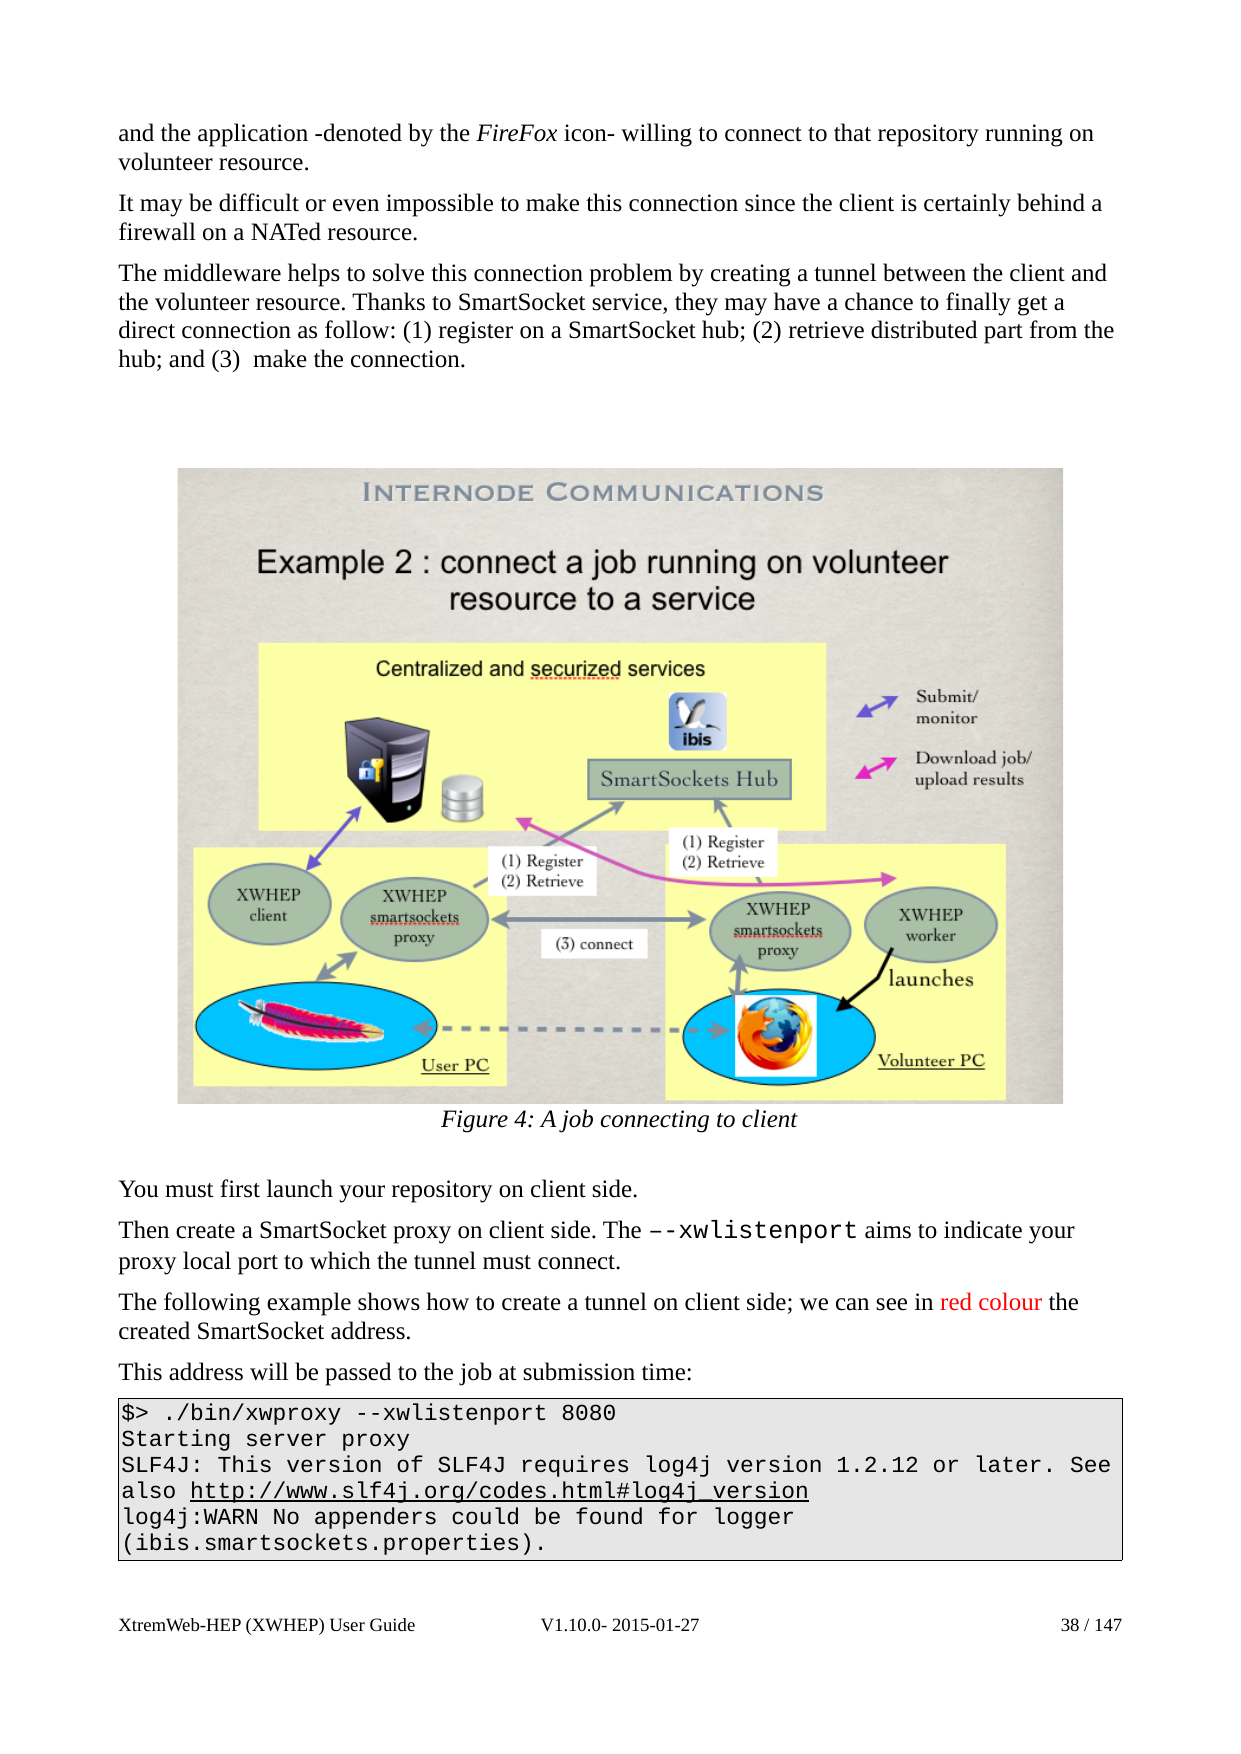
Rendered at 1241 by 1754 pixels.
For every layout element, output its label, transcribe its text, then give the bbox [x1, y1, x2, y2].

text Figure 4: A job connecting to client [177, 1104, 1063, 1132]
text and the application -denoted by the FireFox icon- willing to connect to that repository running on volunteer resource. [118, 118, 1122, 176]
text You must first launch your repository on client side. [118, 1174, 1122, 1202]
text log4j:WARN No appenders could be found for logger (ibis.smartsockets.properties). [119, 1502, 1122, 1560]
text It may be difficult or even impossible to make this connection since the client is certainly behind a firewall on a NATed resource. [118, 188, 1122, 246]
text This address will be passed to the job at submission time: [118, 1357, 1122, 1386]
text The following example shows how to create a tunnel on client side; we can see in red colour the created SmartSocket address. [118, 1287, 1122, 1344]
text SLF4J: This version of SLF4J requires log4j version 1.2.12 or later. See also http://www.slf4j.org/codes.html#log4j_version [119, 1450, 1122, 1502]
text The middleware helps to solve this connection problem by creating a tunnel between the client and the volunteer resource. Thanks to SmartSocket service, they may have a chance to finally get a direct connection as follow: (1) register on a SmartSocket hub; (2) retrieve distributed part from the hub; and (3) make the connection. [118, 258, 1122, 373]
text Then create a SmartSocket proxy on client side. The –-xwlistenport aims to indicate your proxy local port to which the tunnel must connect. [118, 1215, 1122, 1274]
picture [177, 468, 1064, 1104]
text Starting server proxy [119, 1424, 1122, 1450]
text $> ./bin/xwproxy --xwlistenport 8080 [119, 1399, 1122, 1424]
